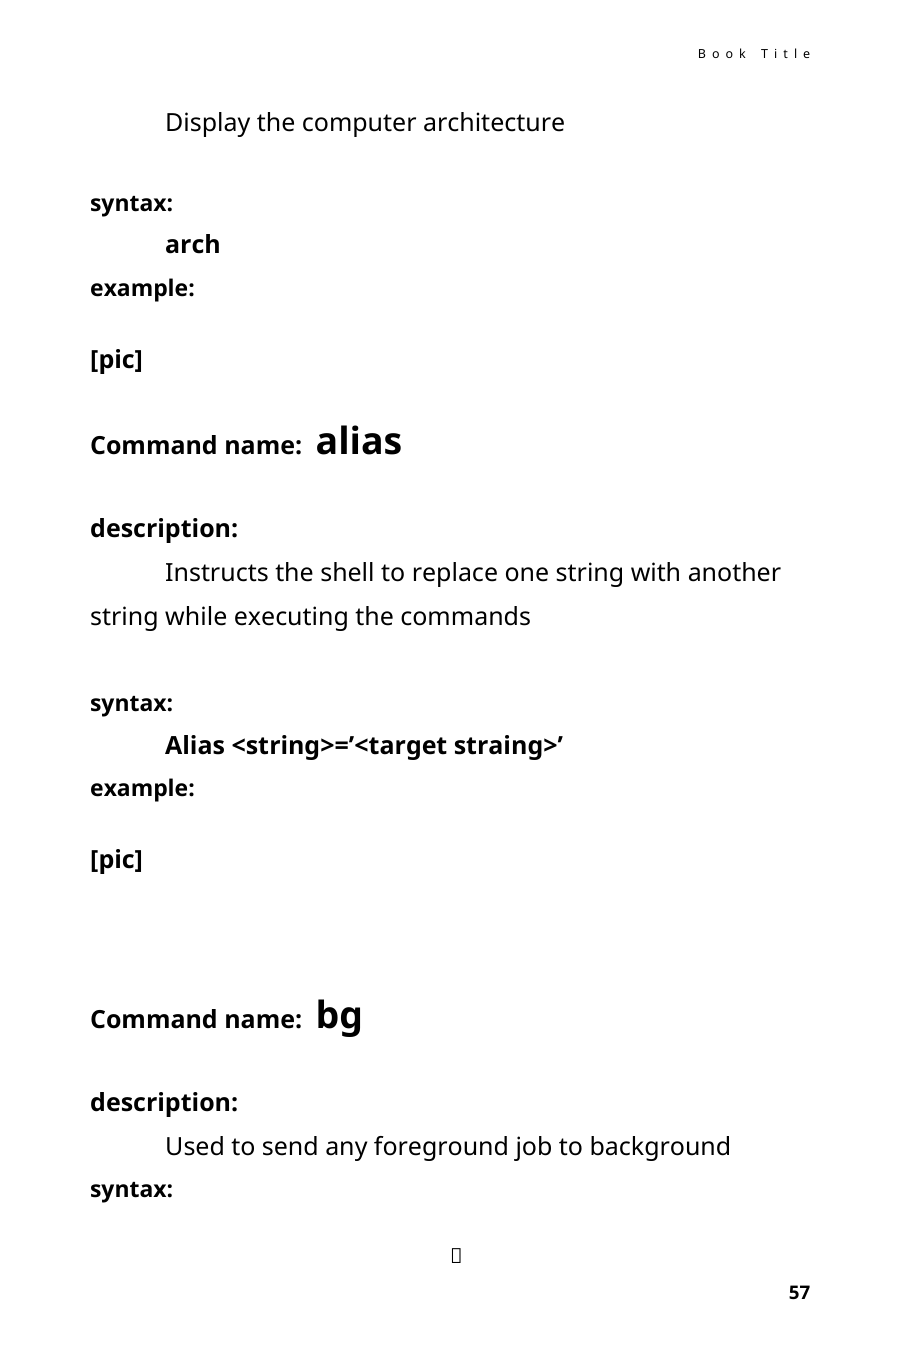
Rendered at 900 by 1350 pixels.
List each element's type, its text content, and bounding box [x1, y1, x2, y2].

text description: [90, 1084, 810, 1118]
text Instructs the shell to replace one string with another string while executing the commands [90, 554, 810, 633]
text example: [90, 271, 810, 303]
text Command name: bg [90, 989, 810, 1040]
text syntax: [90, 187, 810, 218]
text syntax: [90, 687, 810, 718]
text Display the computer architecture [90, 105, 810, 139]
text syntax: [90, 1173, 810, 1204]
text arch [90, 227, 810, 261]
text [pic] [90, 341, 810, 375]
text [pic] [90, 842, 810, 876]
text Alias <string>=’<target straing>’ [90, 728, 810, 762]
text Used to send any foreground job to background [90, 1129, 810, 1163]
text description: [90, 510, 810, 544]
text example: [90, 772, 810, 803]
text Command name: alias [90, 415, 810, 466]
